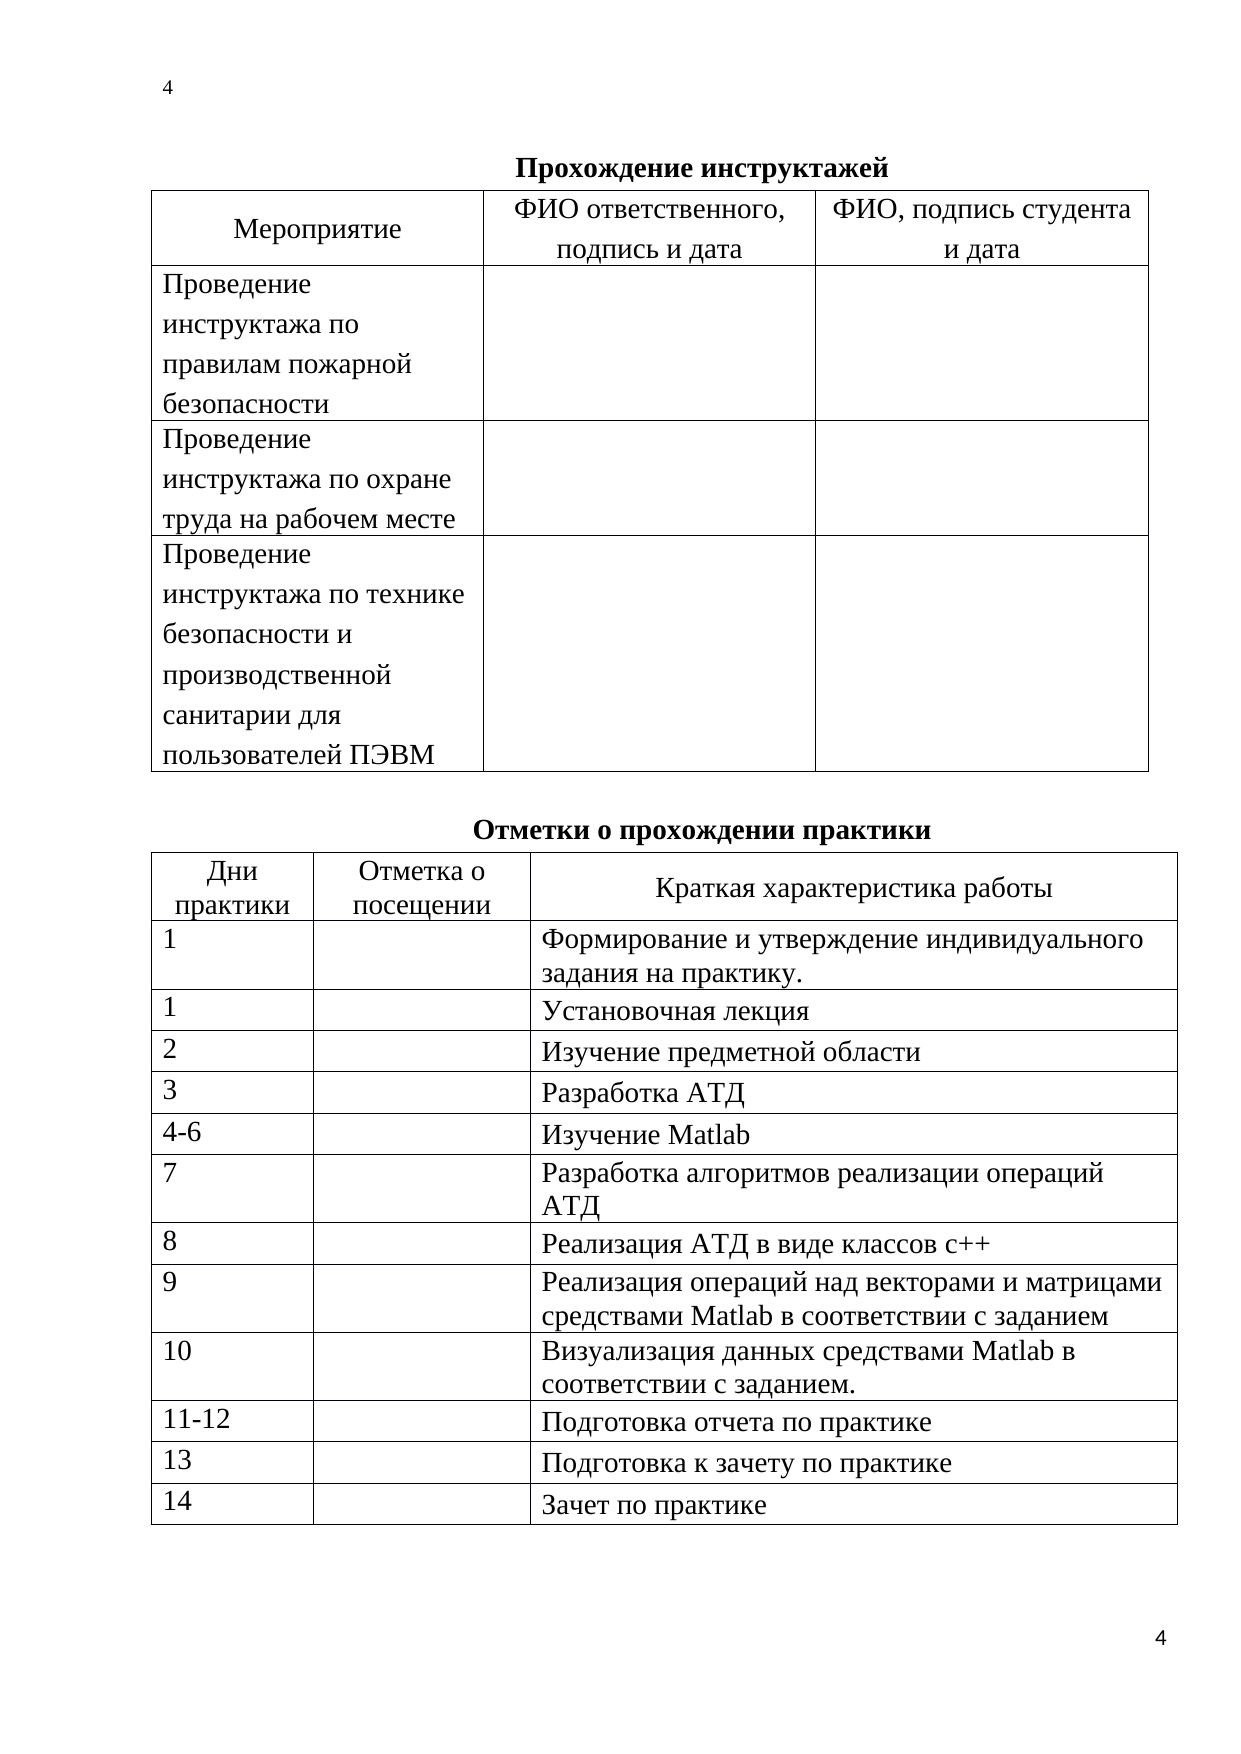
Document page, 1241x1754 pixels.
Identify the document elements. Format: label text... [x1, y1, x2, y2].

table_header Отметка о посещении [314, 853, 530, 920]
table_cell [816, 536, 1148, 771]
table_cell [484, 266, 815, 420]
table_cell [314, 990, 530, 1030]
text Отметки о прохождении практики [237, 812, 1166, 846]
table_header ФИО, подпись студента и дата [816, 191, 1148, 265]
table_header Дни практики [152, 853, 313, 920]
table_cell [314, 1333, 530, 1400]
table_cell Подготовка к зачету по практике [531, 1442, 1177, 1482]
table_cell 8 [152, 1223, 313, 1263]
table_cell Разработка АТД [531, 1072, 1177, 1113]
text Прохождение инструктажей [237, 150, 1166, 183]
table_cell [314, 1114, 530, 1154]
table_cell Формирование и утверждение индивидуального задания на практику. [531, 921, 1177, 988]
table_header Краткая характеристика работы [531, 853, 1177, 920]
table_cell 13 [152, 1442, 313, 1482]
table_cell Изучение предметной области [531, 1031, 1177, 1071]
table_cell [816, 266, 1148, 420]
table_cell Установочная лекция [531, 990, 1177, 1030]
table_cell [314, 1223, 530, 1263]
table_cell 7 [152, 1155, 313, 1222]
table_cell Зачет по практике [531, 1484, 1177, 1524]
table_cell [816, 421, 1148, 535]
table_cell 11-12 [152, 1401, 313, 1441]
table_cell [484, 536, 815, 771]
table_cell 10 [152, 1333, 313, 1400]
table_cell Проведение инструктажа по правилам пожарной безопасности [152, 266, 483, 420]
table_cell [314, 1072, 530, 1113]
table_cell Реализация операций над векторами и матрицами средствами Matlab в соответствии с заданием [531, 1265, 1177, 1332]
table_cell 2 [152, 1031, 313, 1071]
table_cell [314, 1031, 530, 1071]
table_cell [314, 921, 530, 988]
table_cell 1 [152, 921, 313, 988]
table_cell 4-6 [152, 1114, 313, 1154]
table_cell Подготовка отчета по практике [531, 1401, 1177, 1441]
table_cell Проведение инструктажа по технике безопасности и производственной санитарии для пользователей ПЭВМ [152, 536, 483, 771]
table_cell Визуализация данных средствами Matlab в соответствии с заданием. [531, 1333, 1177, 1400]
table_header ФИО ответственного, подпись и дата [484, 191, 815, 265]
table_cell [314, 1265, 530, 1332]
table_cell Реализация АТД в виде классов с++ [531, 1223, 1177, 1263]
table_cell 9 [152, 1265, 313, 1332]
table_cell [314, 1155, 530, 1222]
table_header Мероприятие [152, 191, 483, 265]
table_cell [484, 421, 815, 535]
table_cell Разработка алгоритмов реализации операций АТД [531, 1155, 1177, 1222]
table_cell [314, 1442, 530, 1482]
table_cell 1 [152, 990, 313, 1030]
table_cell [314, 1401, 530, 1441]
table_cell Изучение Matlab [531, 1114, 1177, 1154]
table_cell 3 [152, 1072, 313, 1113]
table_cell [314, 1484, 530, 1524]
table_cell Проведение инструктажа по охране труда на рабочем месте [152, 421, 483, 535]
table_cell 14 [152, 1484, 313, 1524]
